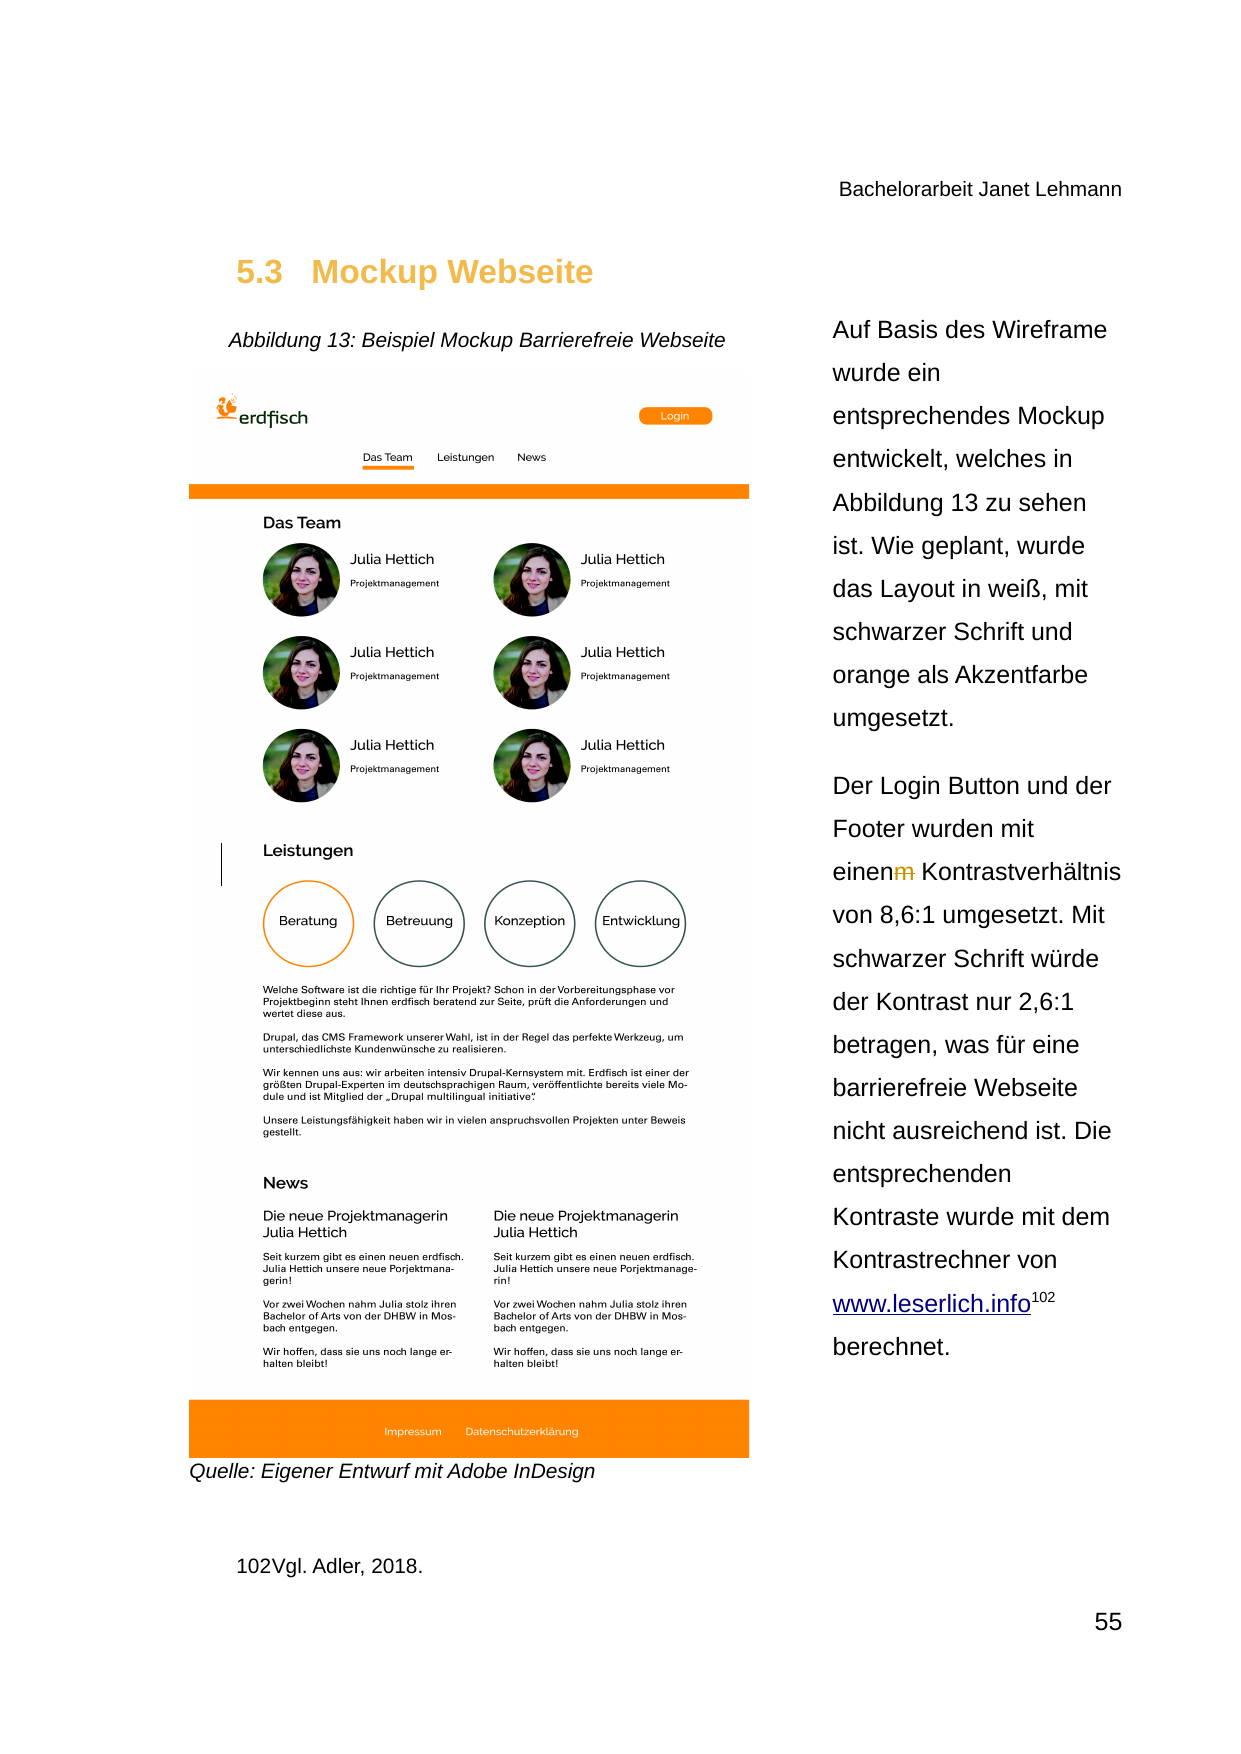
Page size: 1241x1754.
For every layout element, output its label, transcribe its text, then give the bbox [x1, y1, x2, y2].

text Quelle: Eigener Entwurf mit Adobe InDesign [189, 371, 761, 1482]
text Vgl. Adler, 2018. [236, 1554, 1122, 1578]
text [189, 359, 761, 371]
subtitle Mockup Webseite [236, 251, 1122, 290]
picture [189, 371, 750, 1458]
text Auf Basis des Wireframe wurde ein entsprechendes Mockup entwickelt, welches in Abbildung 13 zu sehen ist. Wie geplant, wurde das Layout in weiß, mit schwarzer Schrift und orange als Akzentfarbe umgesetzt. [228, 303, 1122, 1502]
text Abbildung 13: Beispiel Mockup Barrierefreie Webseite [228, 328, 736, 352]
text Der Login Button und der Footer wurden mit einen Kontrastverhältnis von 8,6:1 umgesetzt. Mit schwarzer Schrift würde der Kontrast nur 2,6:1 betragen, was für eine barrierefreie Webseite nicht ausreichend ist. Die entsprechenden Kontraste wurde mit dem Kontrastrechner von www.leserlich.info berechnet. [832, 771, 1122, 1360]
